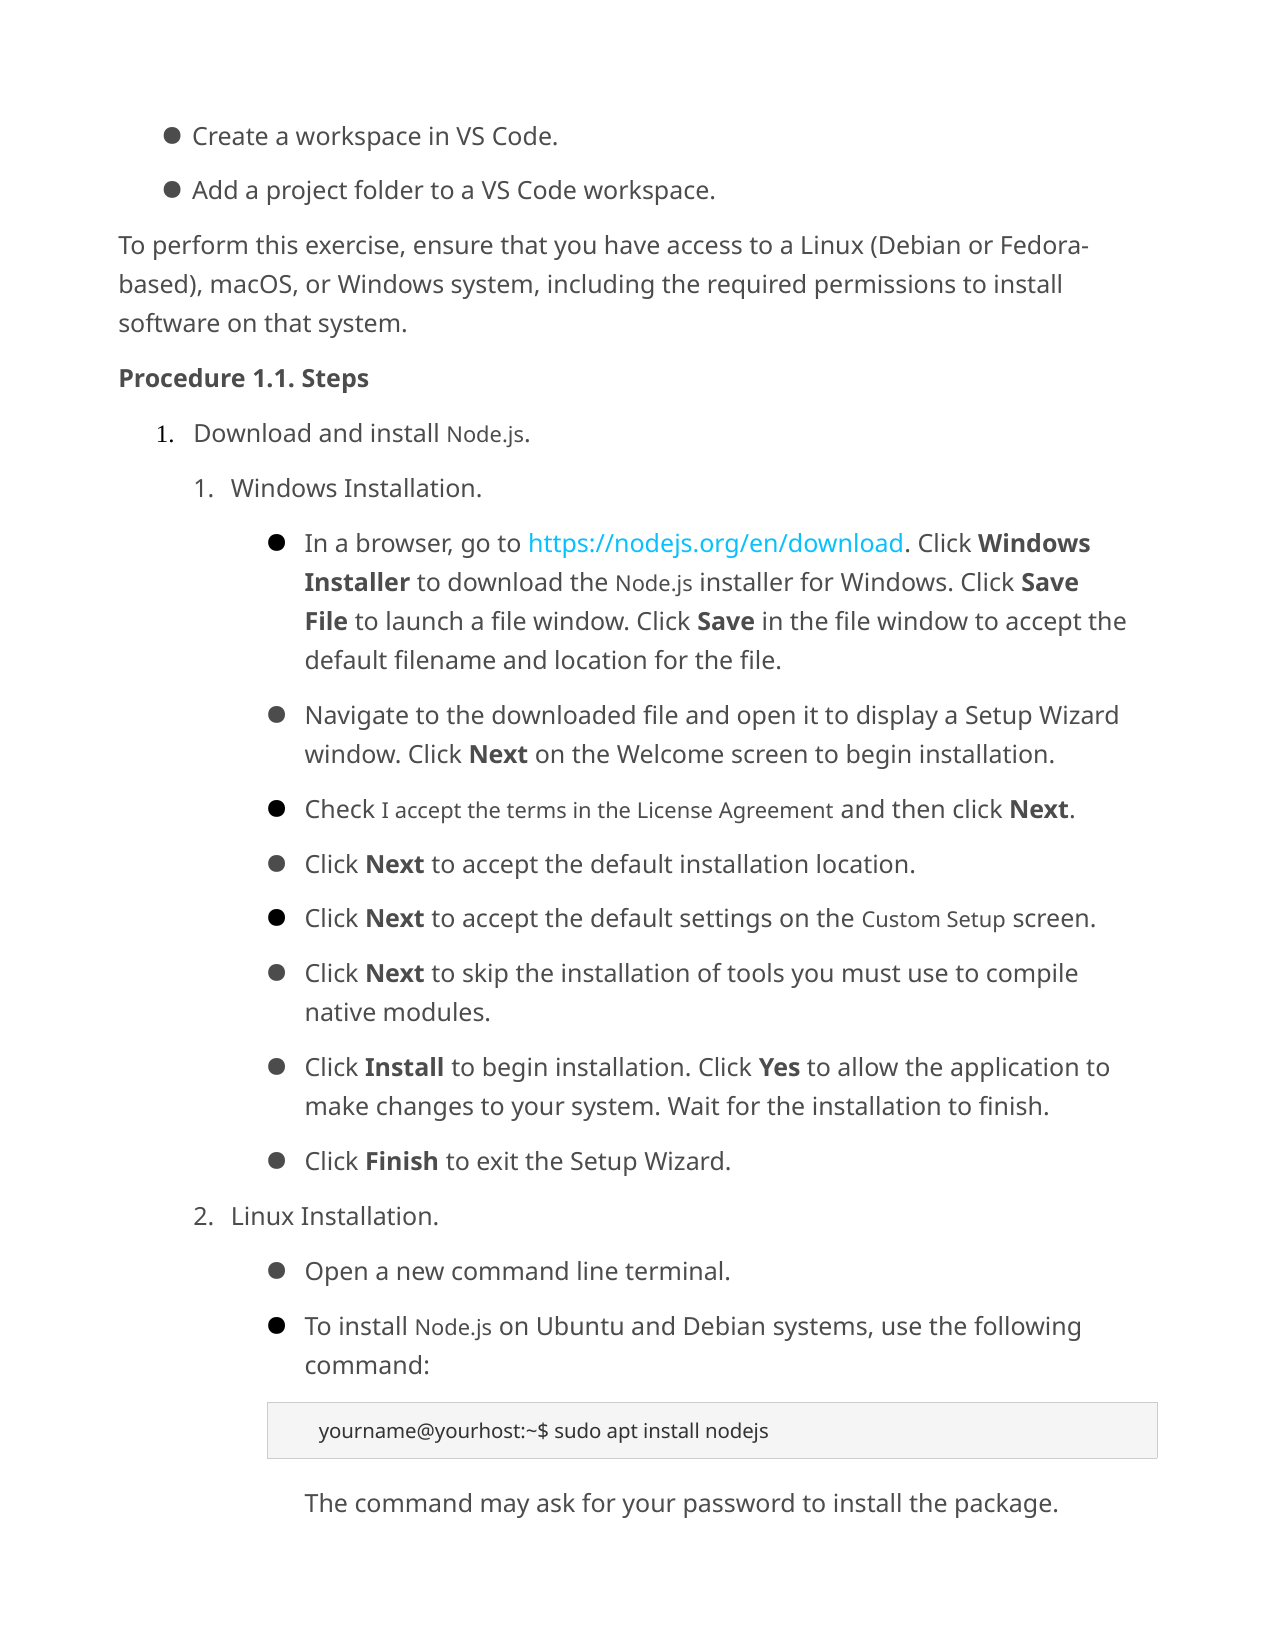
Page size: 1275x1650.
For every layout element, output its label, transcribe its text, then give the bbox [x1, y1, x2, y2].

text Procedure 1.1. Steps [118, 361, 1157, 395]
list Click Next to skip the installation of tools you must use to compile native modules. [267, 956, 1157, 1029]
list The command may ask for your password to install the package. [267, 1485, 1157, 1519]
list Linux Installation. [193, 1198, 1157, 1233]
list Open a new command line terminal. [267, 1253, 1157, 1287]
list Click Next to accept the default settings on the Custom Setup screen. [267, 901, 1157, 935]
list Click Install to begin installation. Click Yes to allow the application to make changes to your system. Wait for the installation to finish. [267, 1050, 1157, 1123]
list Download and install Node.js. [156, 416, 1157, 450]
list Add a project folder to a VS Code workspace. [162, 173, 1157, 207]
list Click Next to accept the default installation location. [267, 846, 1157, 880]
list Check I accept the terms in the License Agreement and then click Next. [267, 791, 1157, 826]
list Windows Installation. [193, 470, 1157, 504]
text To perform this exercise, ensure that you have access to a Linux (Debian or Fedora-based), macOS, or Windows system, including the required permissions to install software on that system. [118, 228, 1157, 340]
list Navigate to the downloaded file and open it to display a Setup Wizard window. Click Next on the Welcome screen to begin installation. [267, 697, 1157, 771]
list In a browser, go to https://nodejs.org/en/download. Click Windows Installer to download the Node.js installer for Windows. Click Save File to launch a file window. Click Save in the file window to accept the default filename and location for the file. [267, 525, 1157, 677]
list yourname@yourhost:~$ sudo apt install nodejs [268, 1403, 1157, 1458]
list Click Finish to exit the Setup Wizard. [267, 1144, 1157, 1178]
list To install Node.js on Ubuntu and Debian systems, use the following command: [267, 1308, 1157, 1381]
list Create a workspace in VS Code. [162, 118, 1157, 152]
